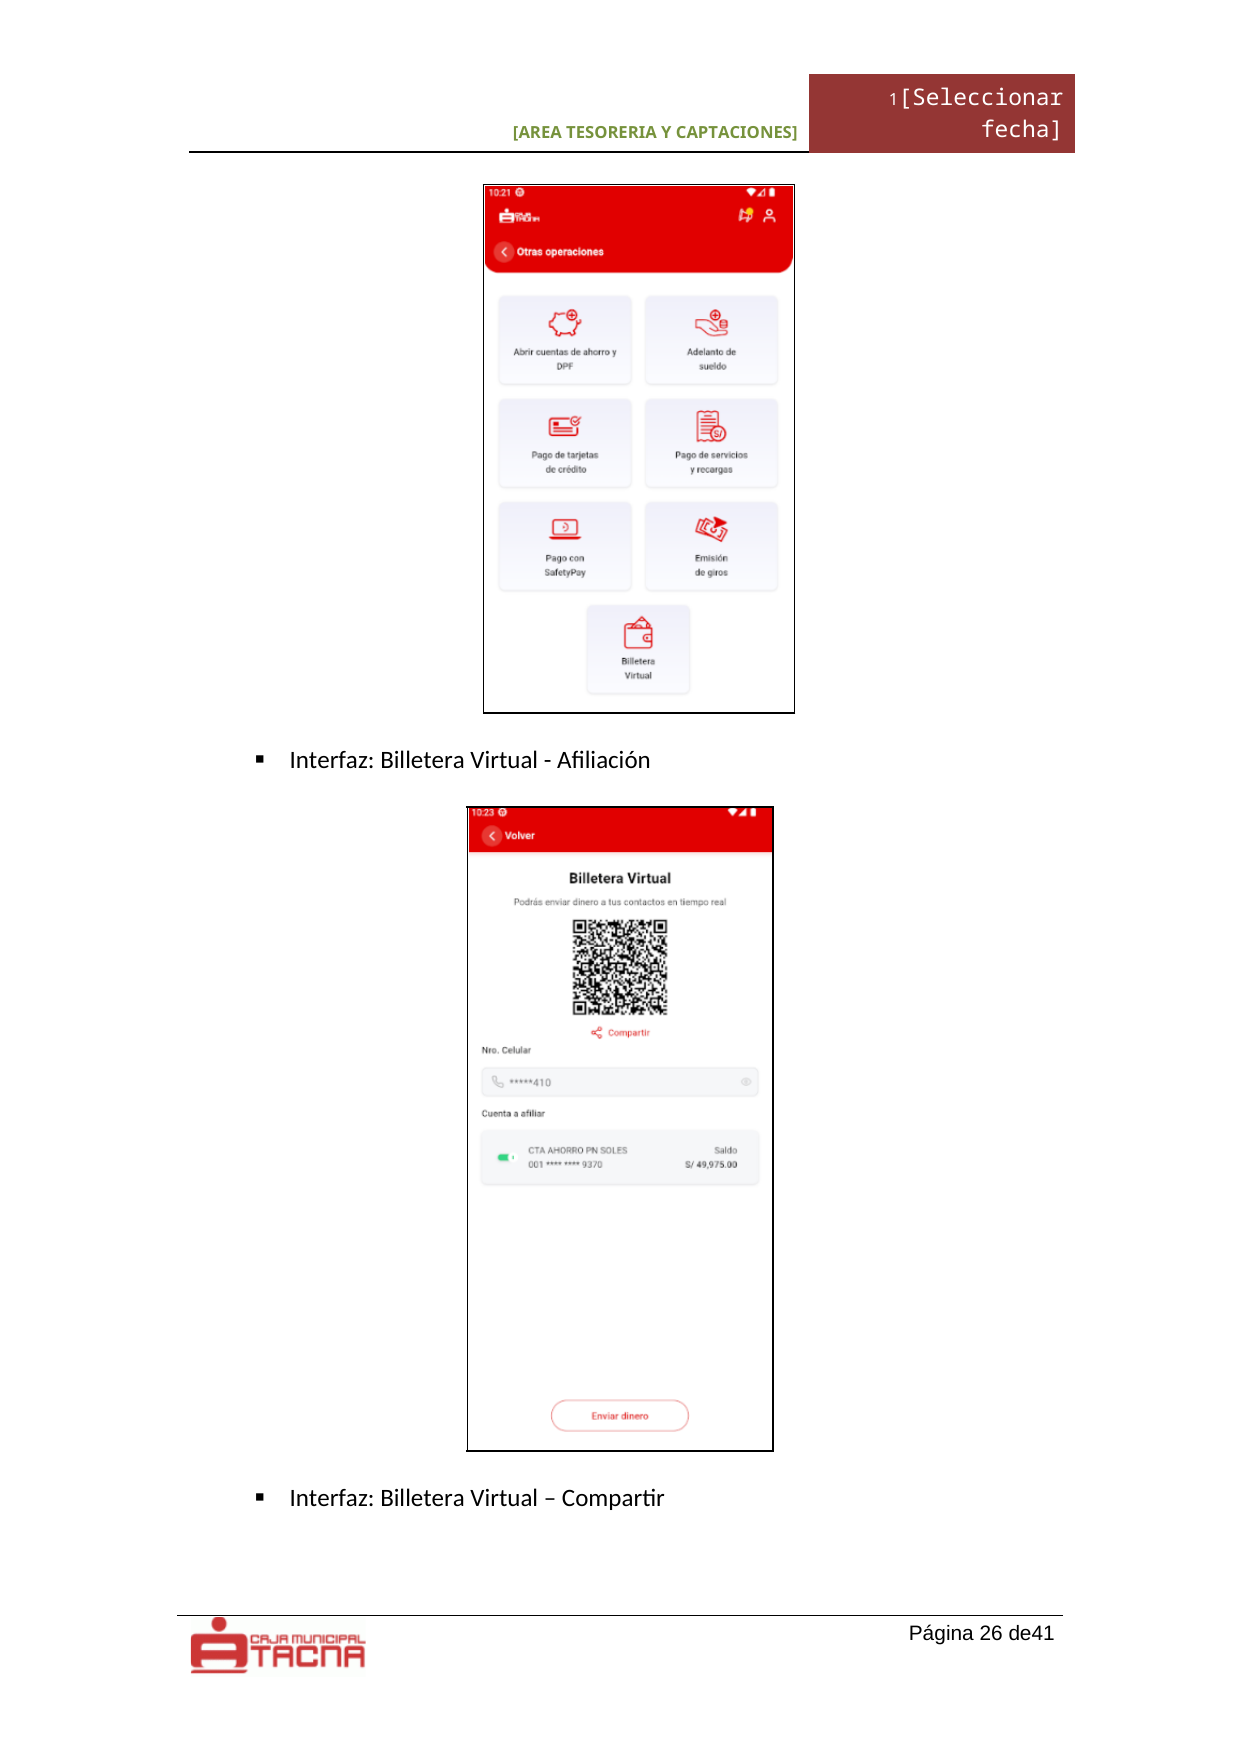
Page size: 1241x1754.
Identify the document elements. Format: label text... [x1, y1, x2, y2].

list Interfaz: Billetera Virtual - Afiliación [254, 184, 1063, 775]
list Interfaz: Billetera Virtual – Compartir [254, 808, 1063, 1513]
